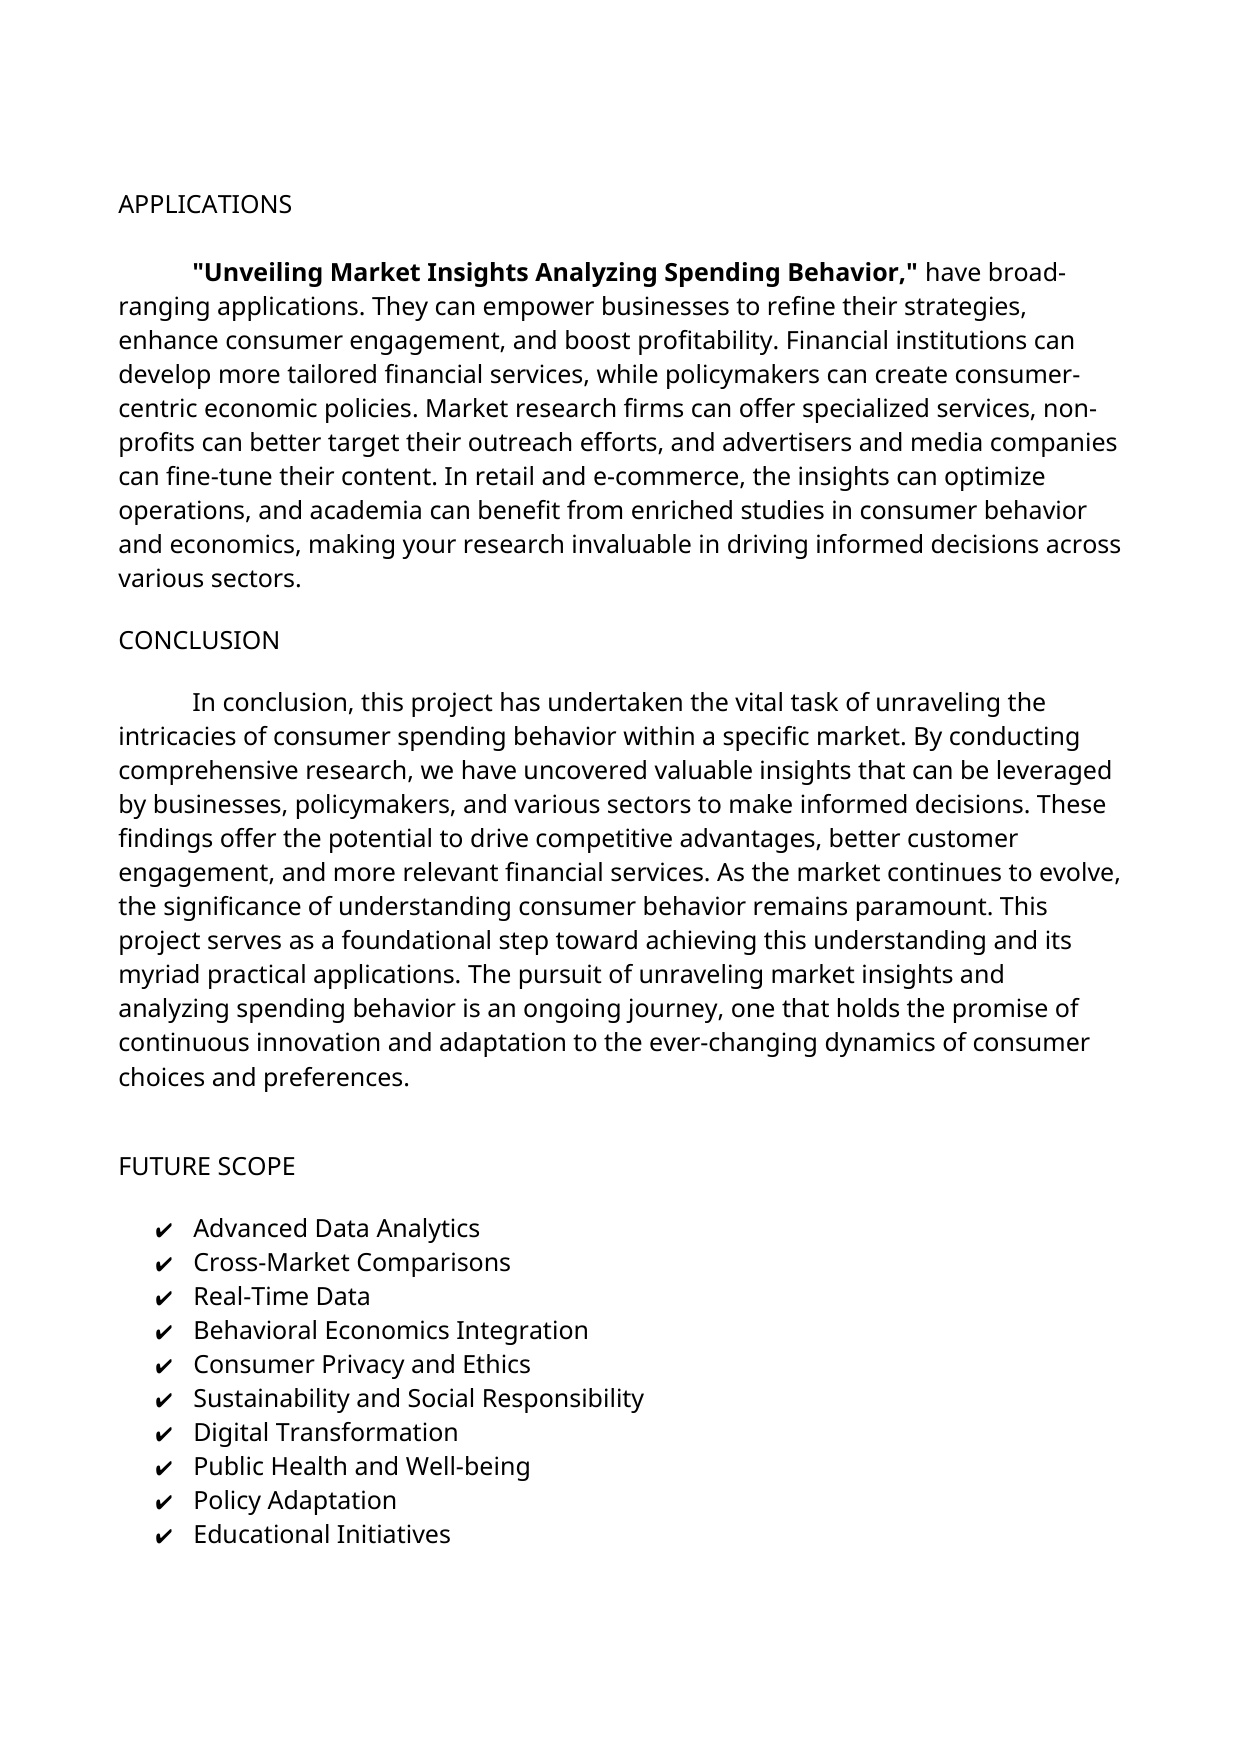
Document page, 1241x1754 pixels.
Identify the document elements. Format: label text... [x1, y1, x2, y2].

text APPLICATIONS [118, 186, 1122, 220]
text In conclusion, this project has undertaken the vital task of unraveling the intricacies of consumer spending behavior within a specific market. By conducting comprehensive research, we have uncovered valuable insights that can be leveraged by businesses, policymakers, and various sectors to make informed decisions. These findings offer the potential to drive competitive advantages, better customer engagement, and more relevant financial services. As the market continues to evolve, the significance of understanding consumer behavior remains paramount. This project serves as a foundational step toward achieving this understanding and its myriad practical applications. The pursuit of unraveling market insights and analyzing spending behavior is an ongoing journey, one that holds the promise of continuous innovation and adaptation to the ever-changing dynamics of consumer choices and preferences. [118, 684, 1122, 1093]
list Sustainability and Social Responsibility [156, 1381, 1122, 1415]
text FUTURE SCOPE [118, 1149, 1122, 1183]
list Cross-Market Comparisons [156, 1244, 1122, 1278]
list Behavioral Economics Integration [156, 1313, 1122, 1347]
list Digital Transformation [156, 1415, 1122, 1449]
list Real-Time Data [156, 1278, 1122, 1313]
list Consumer Privacy and Ethics [156, 1347, 1122, 1381]
text "Unveiling Market Insights Analyzing Spending Behavior," have broad-ranging applications. They can empower businesses to refine their strategies, enhance consumer engagement, and boost profitability. Financial institutions can develop more tailored financial services, while policymakers can create consumer-centric economic policies. Market research firms can offer specialized services, non-profits can better target their outreach efforts, and advertisers and media companies can fine-tune their content. In retail and e-commerce, the insights can optimize operations, and academia can benefit from enriched studies in consumer behavior and economics, making your research invaluable in driving informed decisions across various sectors. [118, 254, 1122, 595]
text CONCLUSION [118, 623, 1122, 657]
list Educational Initiatives [156, 1517, 1122, 1551]
list Policy Adaptation [156, 1483, 1122, 1517]
list Public Health and Well-being [156, 1449, 1122, 1483]
list Advanced Data Analytics [156, 1210, 1122, 1244]
